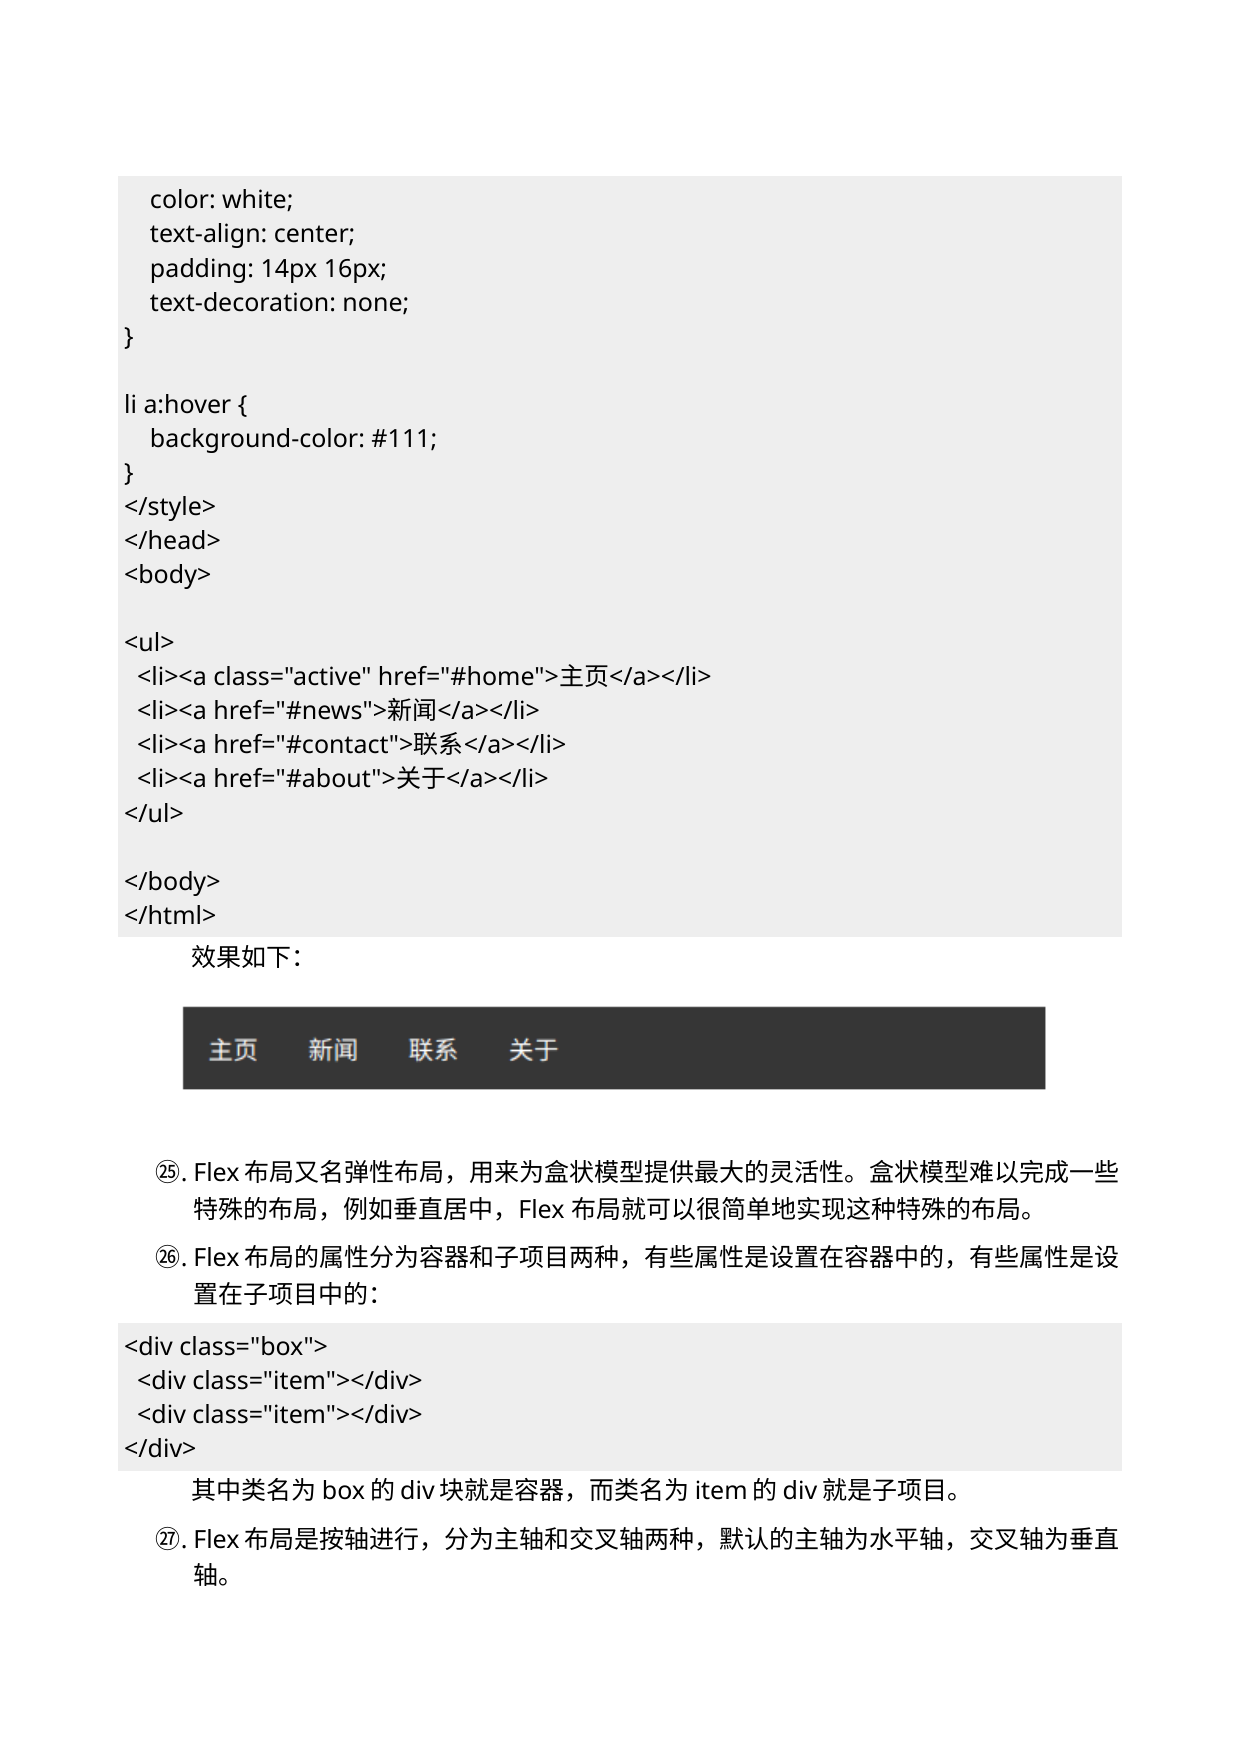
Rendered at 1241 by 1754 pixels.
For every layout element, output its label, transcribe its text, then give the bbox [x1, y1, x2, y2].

table_header color: white; text-align: center; padding: 14px 16px; text-decoration: none; } li a:hover { background-color: #111; } </style> </head> <body> <ul> <li><a class="active" href="#home">主页</a></li> <li><a href="#news">新闻</a></li> <li><a href="#contact">联系</a></li> <li><a href="#about">关于</a></li> </ul> </body> </html> [118, 176, 1122, 937]
list Flex布局又名弹性布局，用来为盒状模型提供最大的灵活性。盒状模型难以完成一些特殊的布局，例如垂直居中，Flex 布局就可以很简单地实现这种特殊的布局。 [156, 1153, 1122, 1225]
list Flex布局是按轴进行，分为主轴和交叉轴两种，默认的主轴为水平轴，交叉轴为垂直轴。 [156, 1519, 1122, 1592]
picture [163, 986, 1077, 1107]
table_header <div class="box"> <div class="item"></div> <div class="item"></div> </div> [118, 1323, 1122, 1471]
text 其中类名为box的div块就是容器，而类名为item的div就是子项目。 [118, 1471, 1122, 1507]
list Flex布局的属性分为容器和子项目两种，有些属性是设置在容器中的，有些属性是设置在子项目中的： [156, 1238, 1122, 1310]
text 效果如下： [118, 937, 1122, 973]
